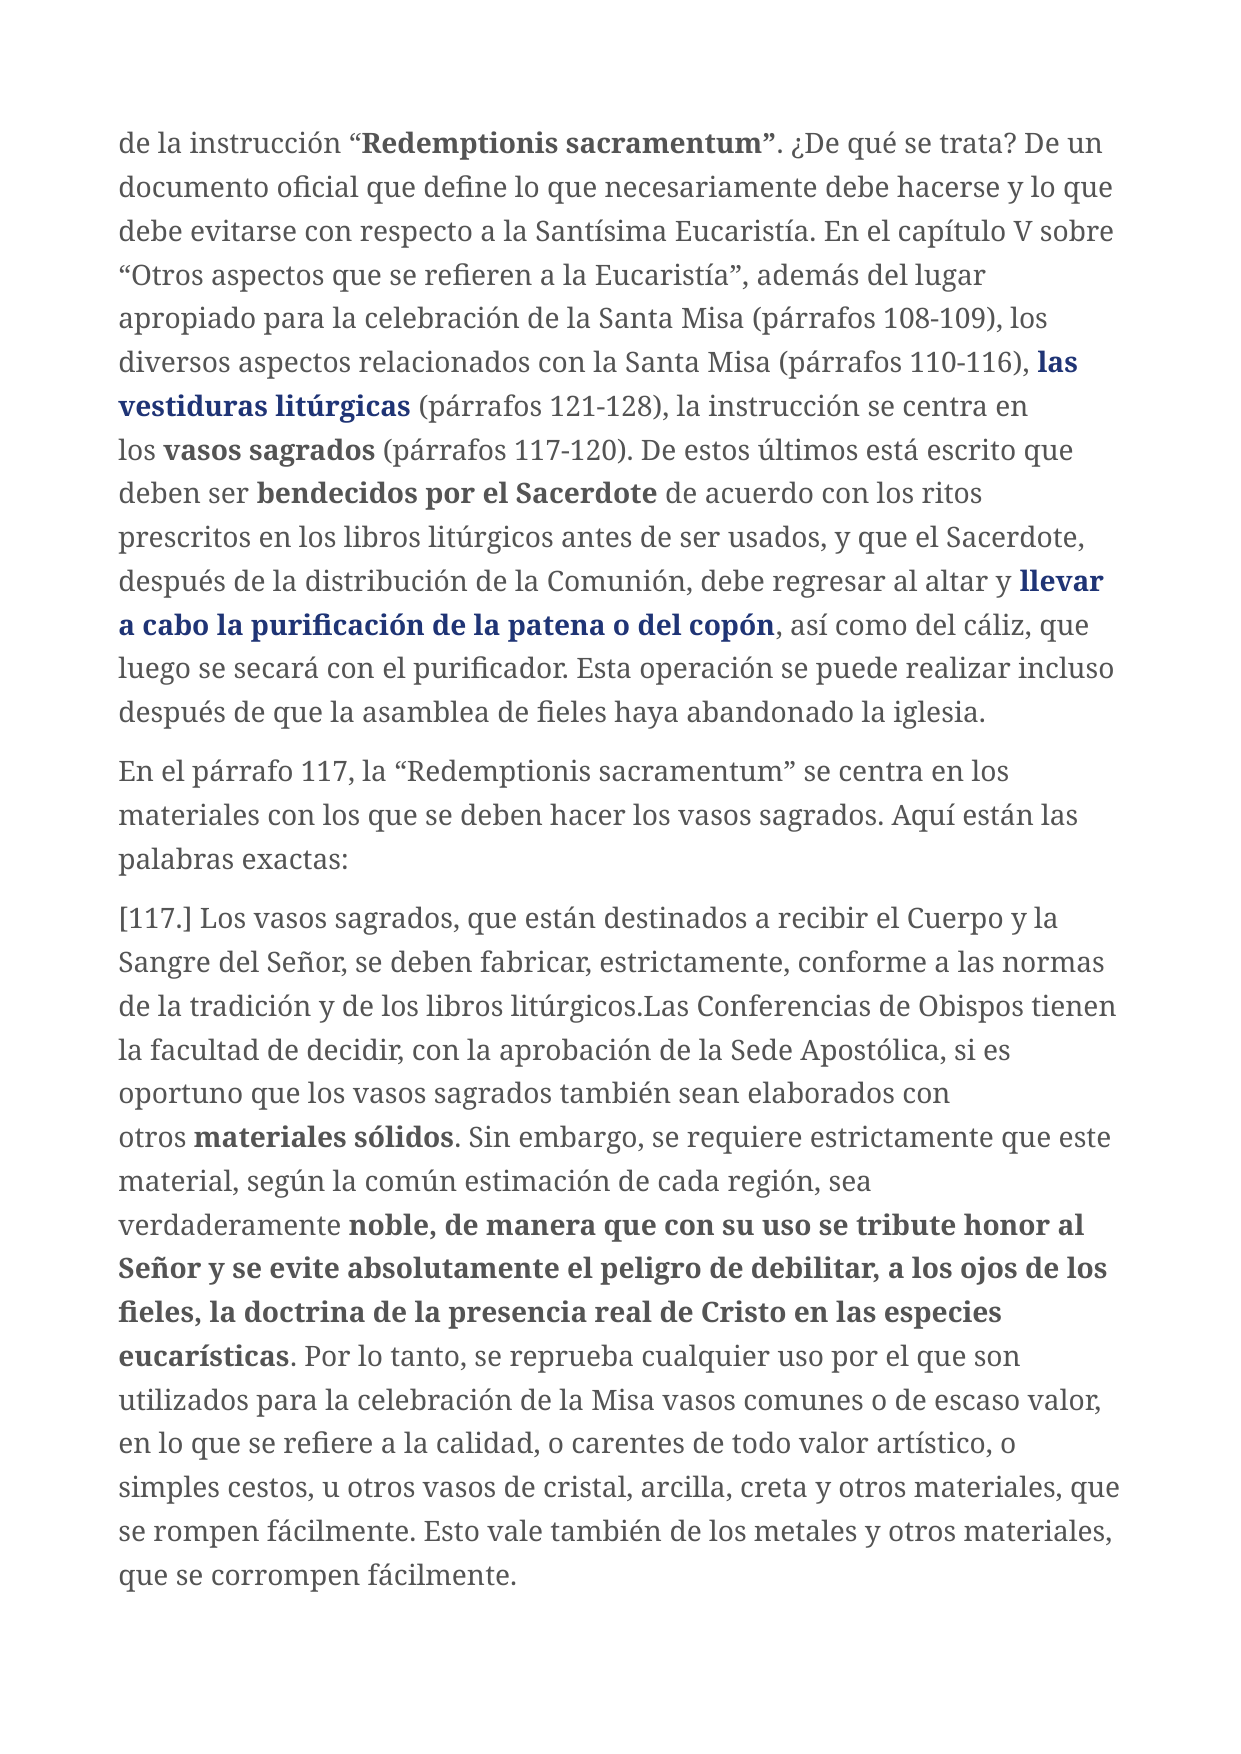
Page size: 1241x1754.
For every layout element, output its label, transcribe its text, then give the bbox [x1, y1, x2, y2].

text [117.] Los vasos sagrados, que están destinados a recibir el Cuerpo y la Sangre del Señor, se deben fabricar, estrictamente, conforme a las normas de la tradición y de los libros litúrgicos.Las Conferencias de Obispos tienen la facultad de decidir, con la aprobación de la Sede Apostólica, si es oportuno que los vasos sagrados también sean elaborados con otros materiales sólidos. Sin embargo, se requiere estrictamente que este material, según la común estimación de cada región, sea verdaderamente noble, de manera que con su uso se tribute honor al Señor y se evite absolutamente el peligro de debilitar, a los ojos de los fieles, la doctrina de la presencia real de Cristo en las especies eucarísticas. Por lo tanto, se reprueba cualquier uso por el que son utilizados para la celebración de la Misa vasos comunes o de escaso valor, en lo que se refiere a la calidad, o carentes de todo valor artístico, o simples cestos, u otros vasos de cristal, arcilla, creta y otros materiales, que se rompen fácilmente. Esto vale también de los metales y otros materiales, que se corrompen fácilmente. [118, 893, 1122, 1593]
text En el párrafo 117, la “Redemptionis sacramentum” se centra en los materiales con los que se deben hacer los vasos sagrados. Aquí están las palabras exactas: [118, 746, 1122, 877]
text de la instrucción “Redemptionis sacramentum”. ¿De qué se trata? De un documento oficial que define lo que necesariamente debe hacerse y lo que debe evitarse con respecto a la Santísima Eucaristía. En el capítulo V sobre “Otros aspectos que se refieren a la Eucaristía”, además del lugar apropiado para la celebración de la Santa Misa (párrafos 108-109), los diversos aspectos relacionados con la Santa Misa (párrafos 110-116), las vestiduras litúrgicas (párrafos 121-128), la instrucción se centra en los vasos sagrados (párrafos 117-120). De estos últimos está escrito que deben ser bendecidos por el Sacerdote de acuerdo con los ritos prescritos en los libros litúrgicos antes de ser usados, y que el Sacerdote, después de la distribución de la Comunión, debe regresar al altar y llevar a cabo la purificación de la patena o del copón, así como del cáliz, que luego se secará con el purificador. Esta operación se puede realizar incluso después de que la asamblea de fieles haya abandonado la iglesia. [118, 118, 1122, 731]
